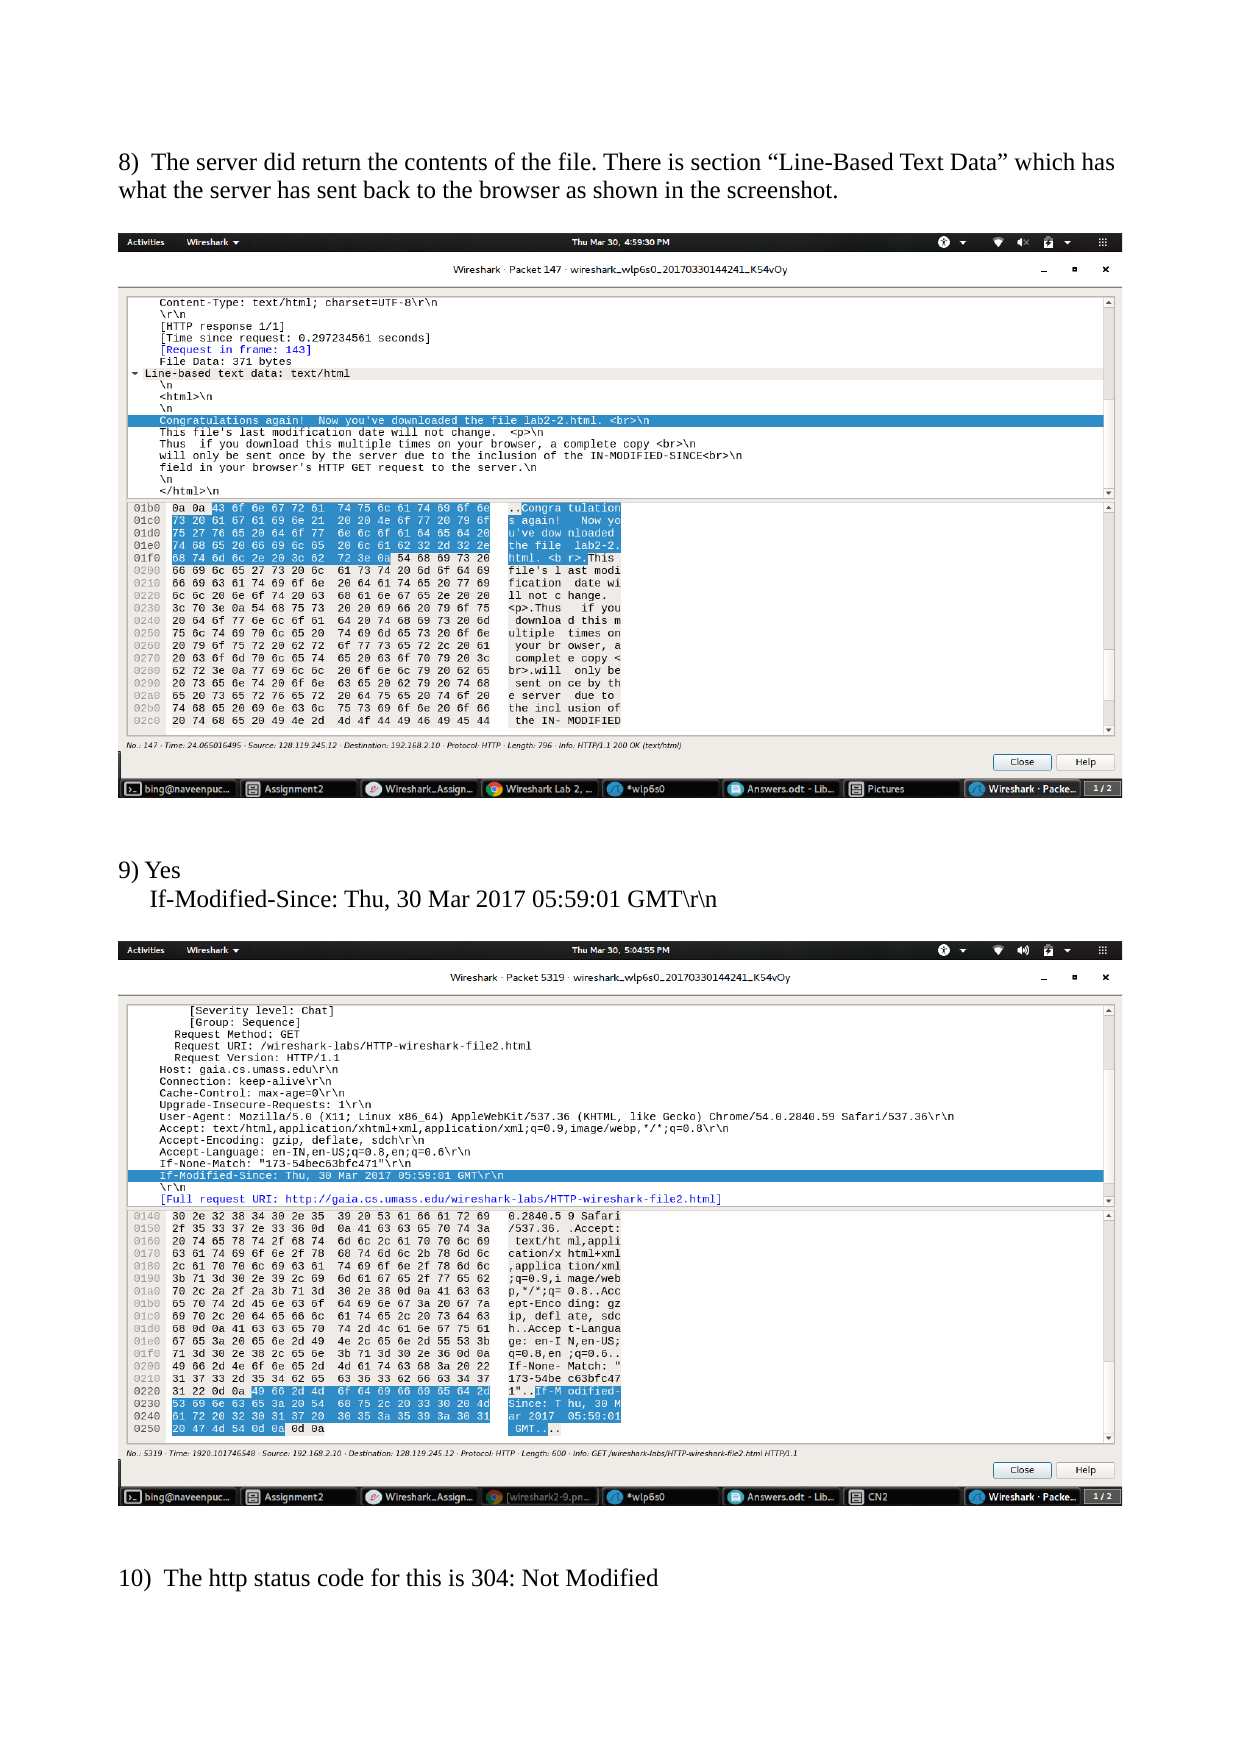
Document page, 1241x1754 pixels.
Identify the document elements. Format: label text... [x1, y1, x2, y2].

text 10) The http status code for this is 304: Not Modified [118, 1563, 1122, 1592]
text 8) The server did return the contents of the file. There is section “Line-Based Text Data” which has what the server has sent back to the browser as shown in the screenshot. [118, 147, 1122, 204]
text 9) Yes [118, 855, 1122, 884]
text If-Modified-Since: Thu, 30 Mar 2017 05:59:01 GMT\r\n [118, 884, 1122, 912]
picture [118, 233, 1123, 798]
picture [118, 941, 1123, 1506]
